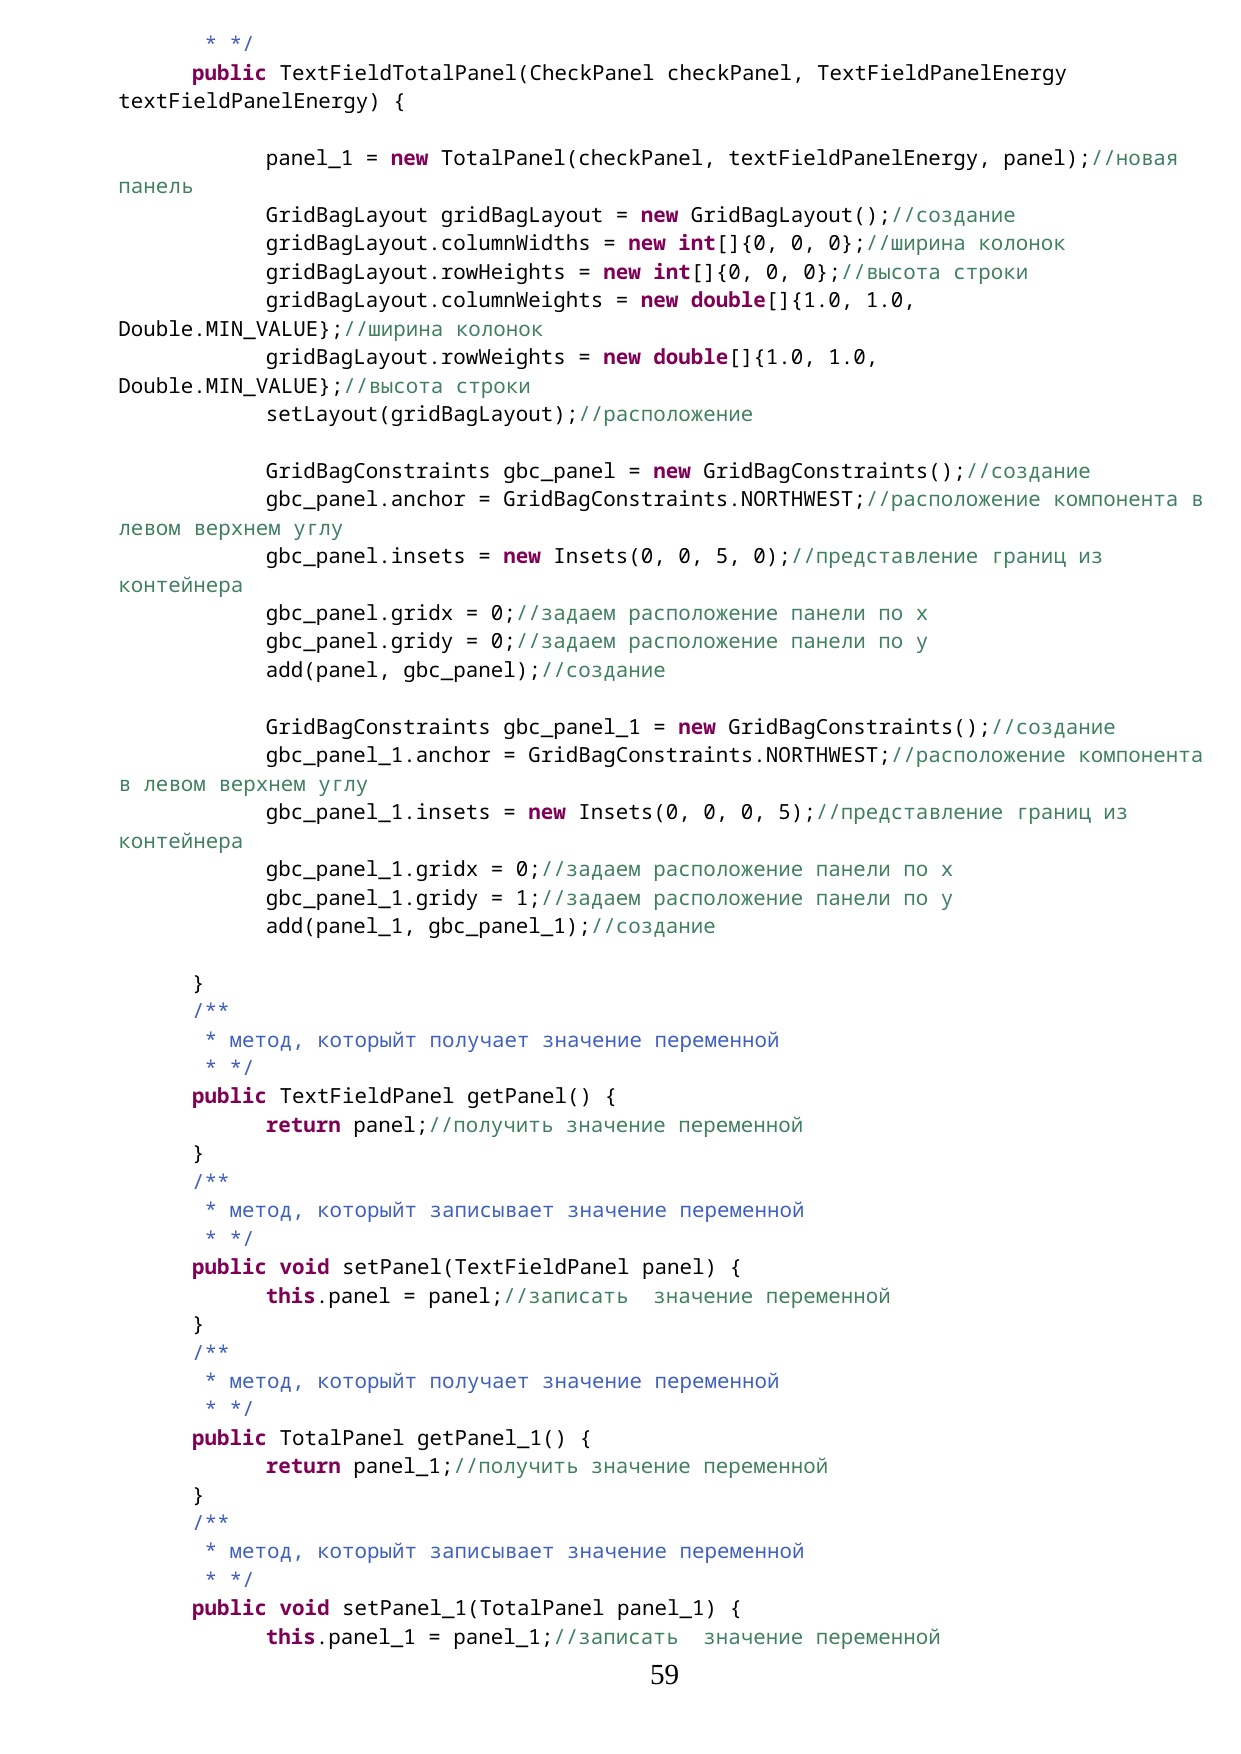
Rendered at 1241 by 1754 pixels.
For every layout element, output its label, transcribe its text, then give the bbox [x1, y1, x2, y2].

text this.panel = panel;//записать значение переменной [118, 1281, 1211, 1309]
text * метод, которыйт записывает значение переменной [118, 1537, 1211, 1565]
text * метод, которыйт записывает значение переменной [118, 1195, 1211, 1224]
text * метод, которыйт получает значение переменной [118, 1366, 1211, 1394]
text gbc_panel.gridx = 0;//задаем расположение панели по х [118, 598, 1211, 627]
text public void setPanel(TextFieldPanel panel) { [118, 1252, 1211, 1281]
text this.panel_1 = panel_1;//записать значение переменной [118, 1622, 1211, 1650]
text * */ [118, 1224, 1211, 1252]
text public TotalPanel getPanel_1() { [118, 1423, 1211, 1451]
text * */ [118, 1565, 1211, 1593]
text GridBagConstraints gbc_panel = new GridBagConstraints();//создание [118, 456, 1211, 484]
text * метод, которыйт получает значение переменной [118, 1025, 1211, 1053]
text add(panel_1, gbc_panel_1);//создание [118, 911, 1211, 939]
text panel_1 = new TotalPanel(checkPanel, textFieldPanelEnergy, panel);//новая панель [118, 143, 1211, 200]
text * */ [118, 29, 1211, 58]
text gridBagLayout.rowHeights = new int[]{0, 0, 0};//высота строки [118, 257, 1211, 285]
text /** [118, 996, 1211, 1025]
text public void setPanel_1(TotalPanel panel_1) { [118, 1593, 1211, 1622]
text } [118, 968, 1211, 996]
text } [118, 1480, 1211, 1508]
text gbc_panel_1.insets = new Insets(0, 0, 0, 5);//представление границ из контейнера [118, 797, 1211, 854]
text GridBagLayout gridBagLayout = new GridBagLayout();//создание [118, 200, 1211, 228]
text gridBagLayout.columnWidths = new int[]{0, 0, 0};//ширина колонок [118, 228, 1211, 257]
text /** [118, 1167, 1211, 1195]
text GridBagConstraints gbc_panel_1 = new GridBagConstraints();//создание [118, 712, 1211, 740]
text gridBagLayout.rowWeights = new double[]{1.0, 1.0, Double.MIN_VALUE};//высота строки [118, 342, 1211, 399]
text gbc_panel.gridy = 0;//задаем расположение панели по у [118, 627, 1211, 655]
text gbc_panel_1.gridy = 1;//задаем расположение панели по у [118, 883, 1211, 911]
text * */ [118, 1394, 1211, 1423]
text public TextFieldPanel getPanel() { [118, 1082, 1211, 1110]
text return panel;//получить значение переменной [118, 1110, 1211, 1138]
text } [118, 1138, 1211, 1167]
text gridBagLayout.columnWeights = new double[]{1.0, 1.0, Double.MIN_VALUE};//ширина колонок [118, 285, 1211, 342]
text /** [118, 1338, 1211, 1366]
text * */ [118, 1053, 1211, 1082]
text public TextFieldTotalPanel(CheckPanel checkPanel, TextFieldPanelEnergy textFieldPanelEnergy) { [118, 58, 1211, 115]
text /** [118, 1508, 1211, 1537]
text gbc_panel.anchor = GridBagConstraints.NORTHWEST;//расположение компонента в левом верхнем углу [118, 484, 1211, 541]
text gbc_panel.insets = new Insets(0, 0, 5, 0);//представление границ из контейнера [118, 541, 1211, 598]
text add(panel, gbc_panel);//создание [118, 655, 1211, 683]
text gbc_panel_1.anchor = GridBagConstraints.NORTHWEST;//расположение компонента в левом верхнем углу [118, 740, 1211, 797]
text gbc_panel_1.gridx = 0;//задаем расположение панели по х [118, 854, 1211, 883]
text } [118, 1309, 1211, 1338]
text setLayout(gridBagLayout);//расположение [118, 399, 1211, 428]
text return panel_1;//получить значение переменной [118, 1451, 1211, 1480]
